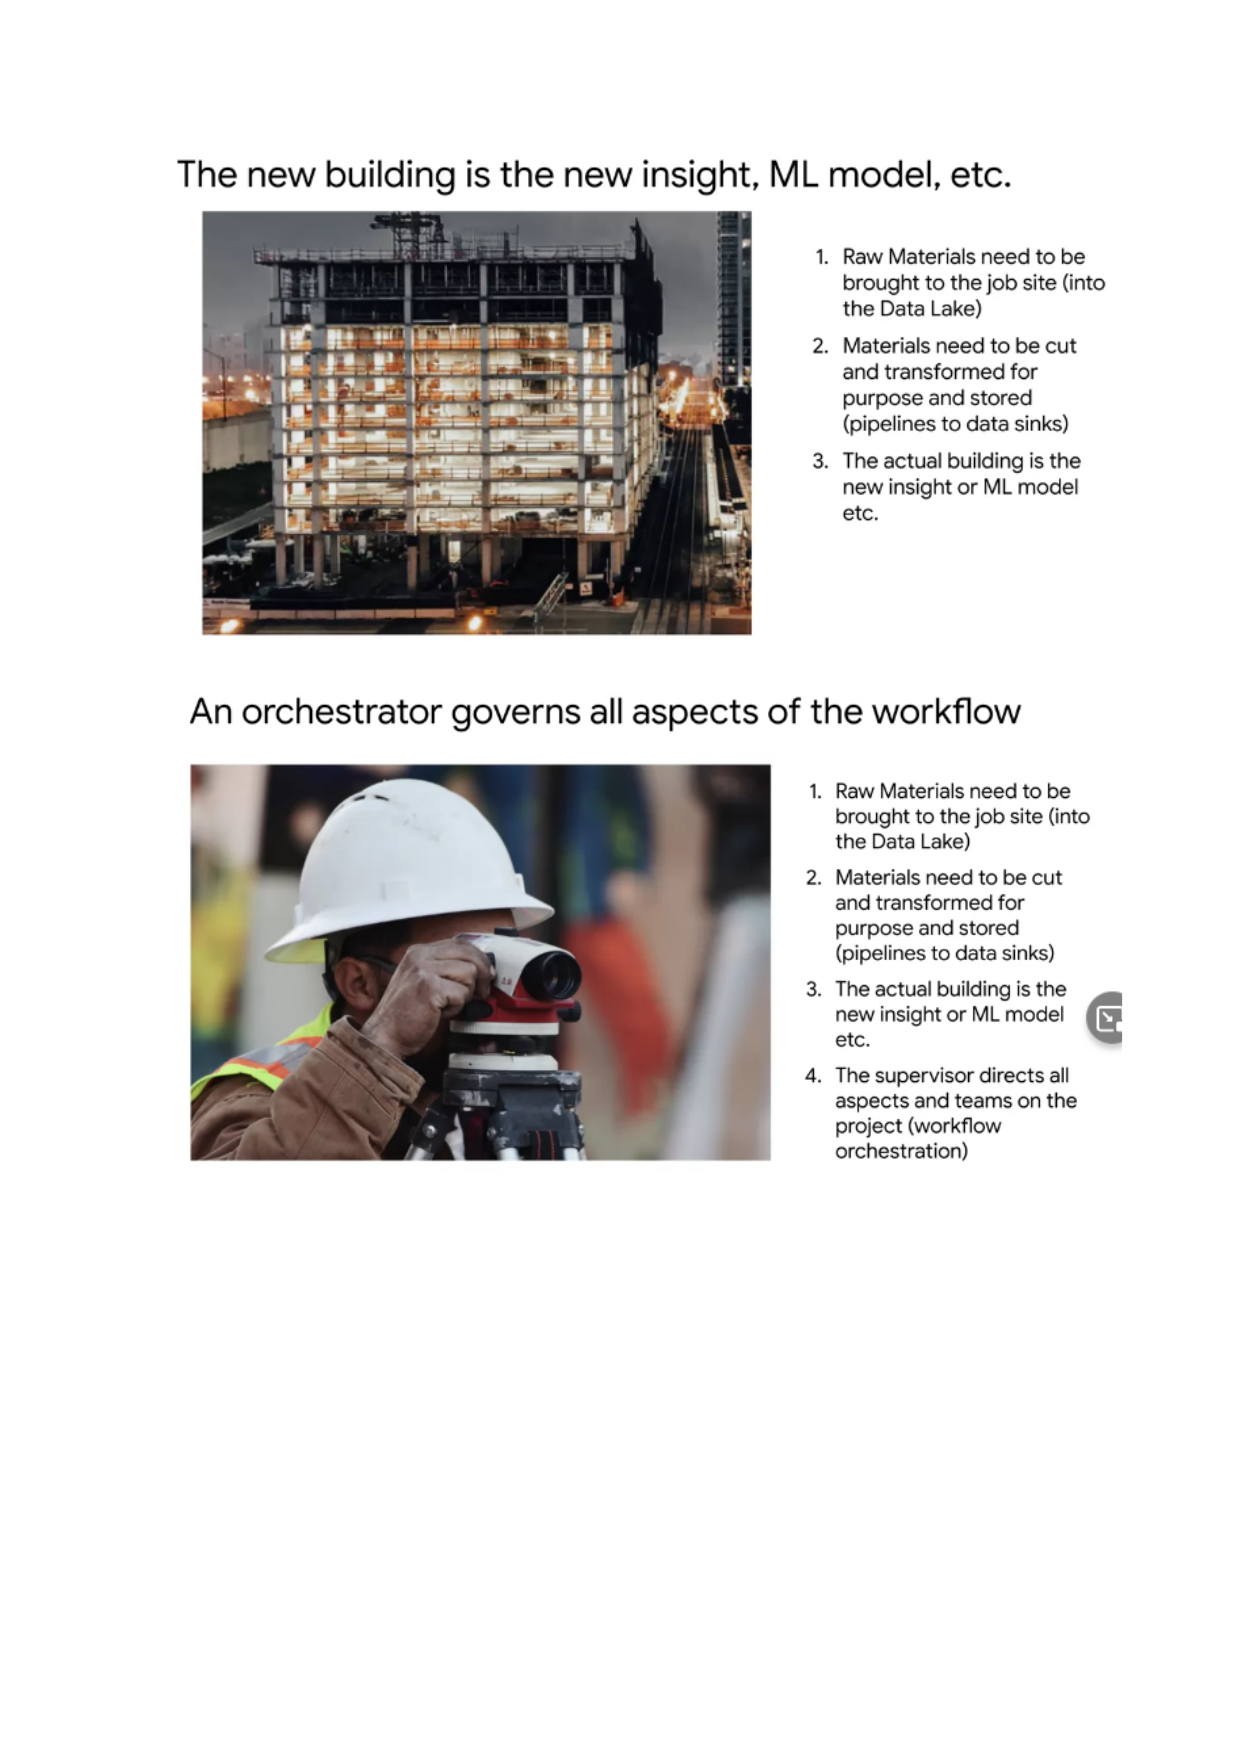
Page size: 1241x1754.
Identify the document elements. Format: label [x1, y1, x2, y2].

picture [118, 676, 1123, 1177]
picture [118, 146, 1123, 648]
